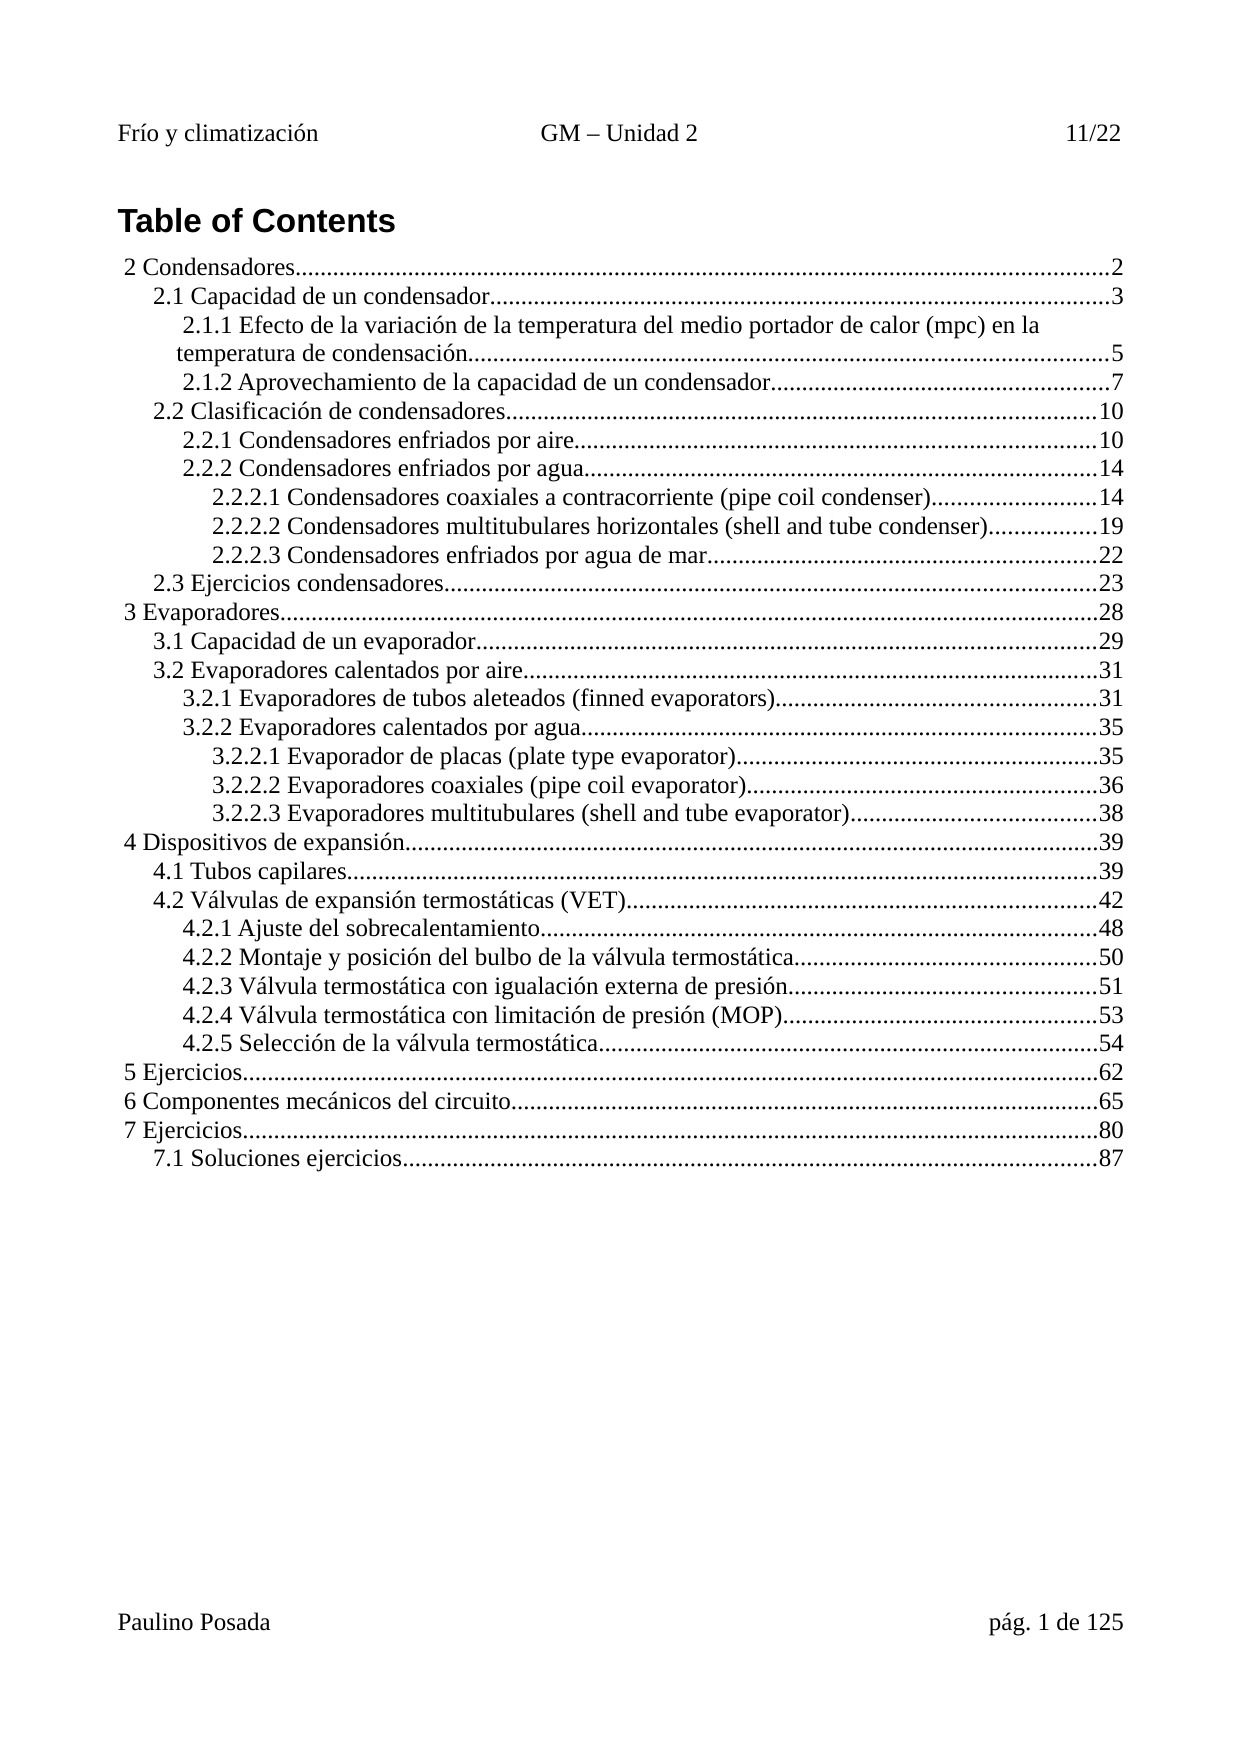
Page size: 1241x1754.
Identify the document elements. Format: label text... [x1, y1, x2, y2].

text 2.3 Ejercicios condensadores 23 [147, 568, 1123, 597]
text 3.2.1 Evaporadores de tubos aleteados (finned evaporators) 31 [176, 683, 1123, 712]
text 2.1 Capacidad de un condensador 3 [147, 281, 1123, 310]
text 2.1.2 Aprovechamiento de la capacidad de un condensador 7 [176, 367, 1123, 396]
text 7.1 Soluciones ejercicios 87 [147, 1143, 1123, 1172]
text 4.1 Tubos capilares 39 [147, 856, 1123, 885]
text 4.2.5 Selección de la válvula termostática 54 [176, 1028, 1123, 1057]
text 7 Ejercicios 80 [117, 1115, 1123, 1143]
text 3.2.2.1 Evaporador de placas (plate type evaporator) 35 [206, 741, 1123, 770]
text 2.1.1 Efecto de la variación de la temperatura del medio portador de calor (mpc) en la temperatura de condensación 5 [176, 310, 1123, 367]
text 3.2 Evaporadores calentados por aire 31 [147, 655, 1123, 683]
text 3.2.2 Evaporadores calentados por agua 35 [176, 712, 1123, 741]
text 3.1 Capacidad de un evaporador 29 [147, 626, 1123, 655]
text 4.2.3 Válvula termostática con igualación externa de presión 51 [176, 971, 1123, 1000]
text 2.2.1 Condensadores enfriados por aire 10 [176, 425, 1123, 453]
text 2.2.2.2 Condensadores multitubulares horizontales (shell and tube condenser) 19 [206, 511, 1123, 540]
text 4.2.4 Válvula termostática con limitación de presión (MOP) 53 [176, 1000, 1123, 1028]
text 4.2.2 Montaje y posición del bulbo de la válvula termostática 50 [176, 942, 1123, 971]
text 6 Componentes mecánicos del circuito 65 [117, 1086, 1123, 1115]
text 2 Condensadores 2 [117, 252, 1123, 281]
text 2.2.2.3 Condensadores enfriados por agua de mar 22 [206, 540, 1123, 568]
text 4.2 Válvulas de expansión termostáticas (VET) 42 [147, 885, 1123, 913]
text 2.2.2.1 Condensadores coaxiales a contracorriente (pipe coil condenser) 14 [206, 482, 1123, 511]
subtitle Table of Contents [117, 201, 1123, 240]
text 3.2.2.3 Evaporadores multitubulares (shell and tube evaporator) 38 [206, 798, 1123, 827]
text 2.2 Clasificación de condensadores 10 [147, 396, 1123, 425]
text 3.2.2.2 Evaporadores coaxiales (pipe coil evaporator) 36 [206, 770, 1123, 798]
text 4 Dispositivos de expansión 39 [117, 827, 1123, 856]
text 5 Ejercicios 62 [117, 1057, 1123, 1086]
text 2.2.2 Condensadores enfriados por agua 14 [176, 453, 1123, 482]
text 4.2.1 Ajuste del sobrecalentamiento 48 [176, 913, 1123, 942]
text 3 Evaporadores 28 [117, 597, 1123, 626]
